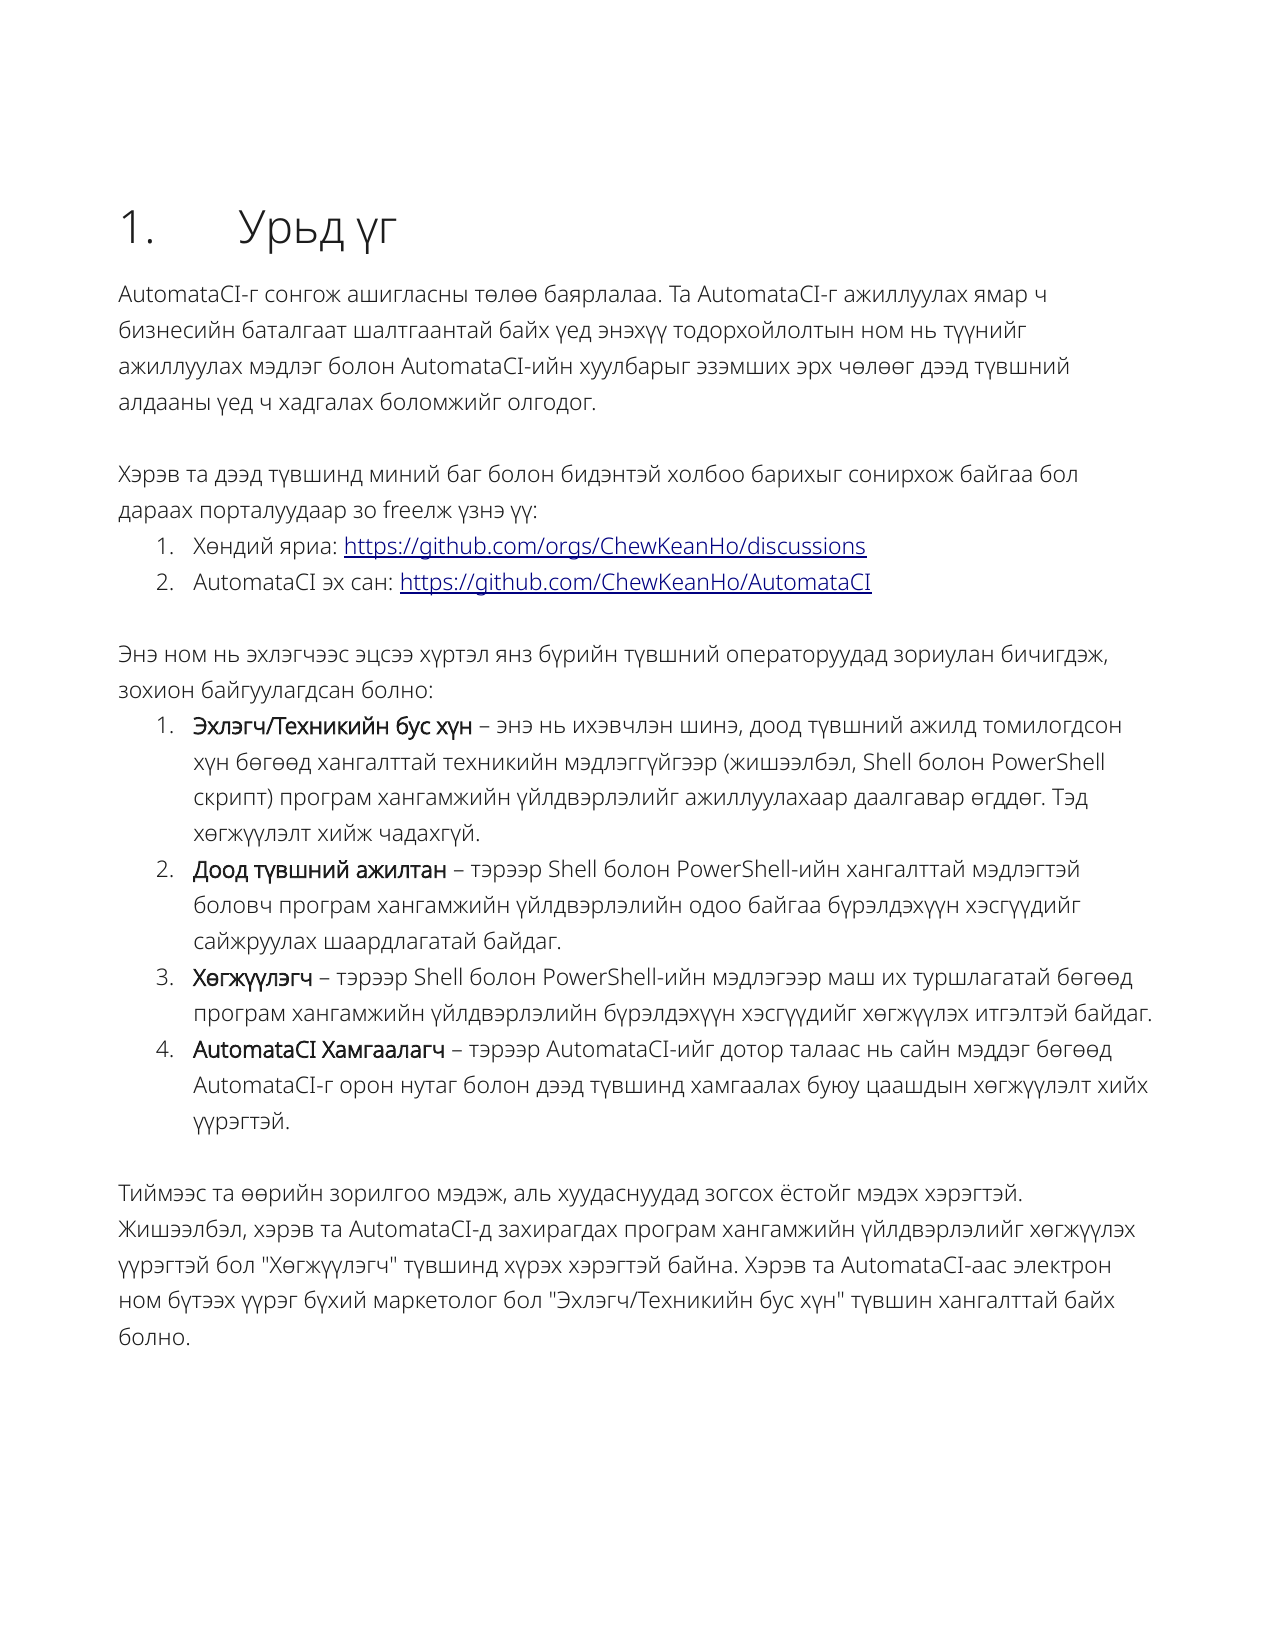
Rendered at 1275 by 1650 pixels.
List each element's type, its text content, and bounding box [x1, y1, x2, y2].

text Энэ ном нь эхлэгчээс эцсээ хүртэл янз бүрийн түвшний операторуудад зориулан бичигдэж, зохион байгуулагдсан болно: [118, 638, 1157, 705]
list Доод түвшний ажилтан – тэрээр Shell болон PowerShell-ийн хангалттай мэдлэгтэй боловч програм хангамжийн үйлдвэрлэлийн одоо байгаа бүрэлдэхүүн хэсгүүдийг сайжруулах шаардлагатай байдаг. [156, 853, 1157, 956]
list AutomataCI эх сан: https://github.com/ChewKeanHo/AutomataCI [156, 566, 1157, 597]
list Эхлэгч/Техникийн бус хүн – энэ нь ихэвчлэн шинэ, доод түвшний ажилд томилогдсон хүн бөгөөд хангалттай техникийн мэдлэггүйгээр (жишээлбэл, Shell болон PowerShell скрипт) програм хангамжийн үйлдвэрлэлийг ажиллуулахаар даалгавар өгддөг. Тэд хөгжүүлэлт хийж чадахгүй. [156, 709, 1157, 848]
subtitle Урьд үг [118, 194, 1157, 257]
text AutomataCI-г сонгож ашигласны төлөө баярлалаа. Та AutomataCI-г ажиллуулах ямар ч бизнесийн баталгаат шалтгаантай байх үед энэхүү тодорхойлолтын ном нь түүнийг ажиллуулах мэдлэг болон AutomataCI-ийн хуулбарыг эзэмших эрх чөлөөг дээд түвшний алдааны үед ч хадгалах боломжийг олгодог. [118, 278, 1157, 417]
text Хэрэв та дээд түвшинд миний баг болон бидэнтэй холбоо барихыг сонирхож байгаа бол дараах порталуудаар зо freeлж үзнэ үү: [118, 458, 1157, 525]
list Хөндий яриа: https://github.com/orgs/ChewKeanHo/discussions [156, 530, 1157, 561]
list Хөгжүүлэгч – тэрээр Shell болон PowerShell-ийн мэдлэгээр маш их туршлагатай бөгөөд програм хангамжийн үйлдвэрлэлийн бүрэлдэхүүн хэсгүүдийг хөгжүүлэх итгэлтэй байдаг. [156, 961, 1157, 1028]
list AutomataCI Хамгаалагч – тэрээр AutomataCI-ийг дотор талаас нь сайн мэддэг бөгөөд AutomataCI-г орон нутаг болон дээд түвшинд хамгаалах буюу цаашдын хөгжүүлэлт хийх үүрэгтэй. [156, 1033, 1157, 1136]
text Тиймээс та өөрийн зорилгоо мэдэж, аль хуудаснуудад зогсох ёстойг мэдэх хэрэгтэй. Жишээлбэл, хэрэв та AutomataCI-д захирагдах програм хангамжийн үйлдвэрлэлийг хөгжүүлэх үүрэгтэй бол "Хөгжүүлэгч" түвшинд хүрэх хэрэгтэй байна. Хэрэв та AutomataCI-аас электрон ном бүтээх үүрэг бүхий маркетолог бол "Эхлэгч/Техникийн бус хүн" түвшин хангалттай байх болно. [118, 1177, 1157, 1352]
